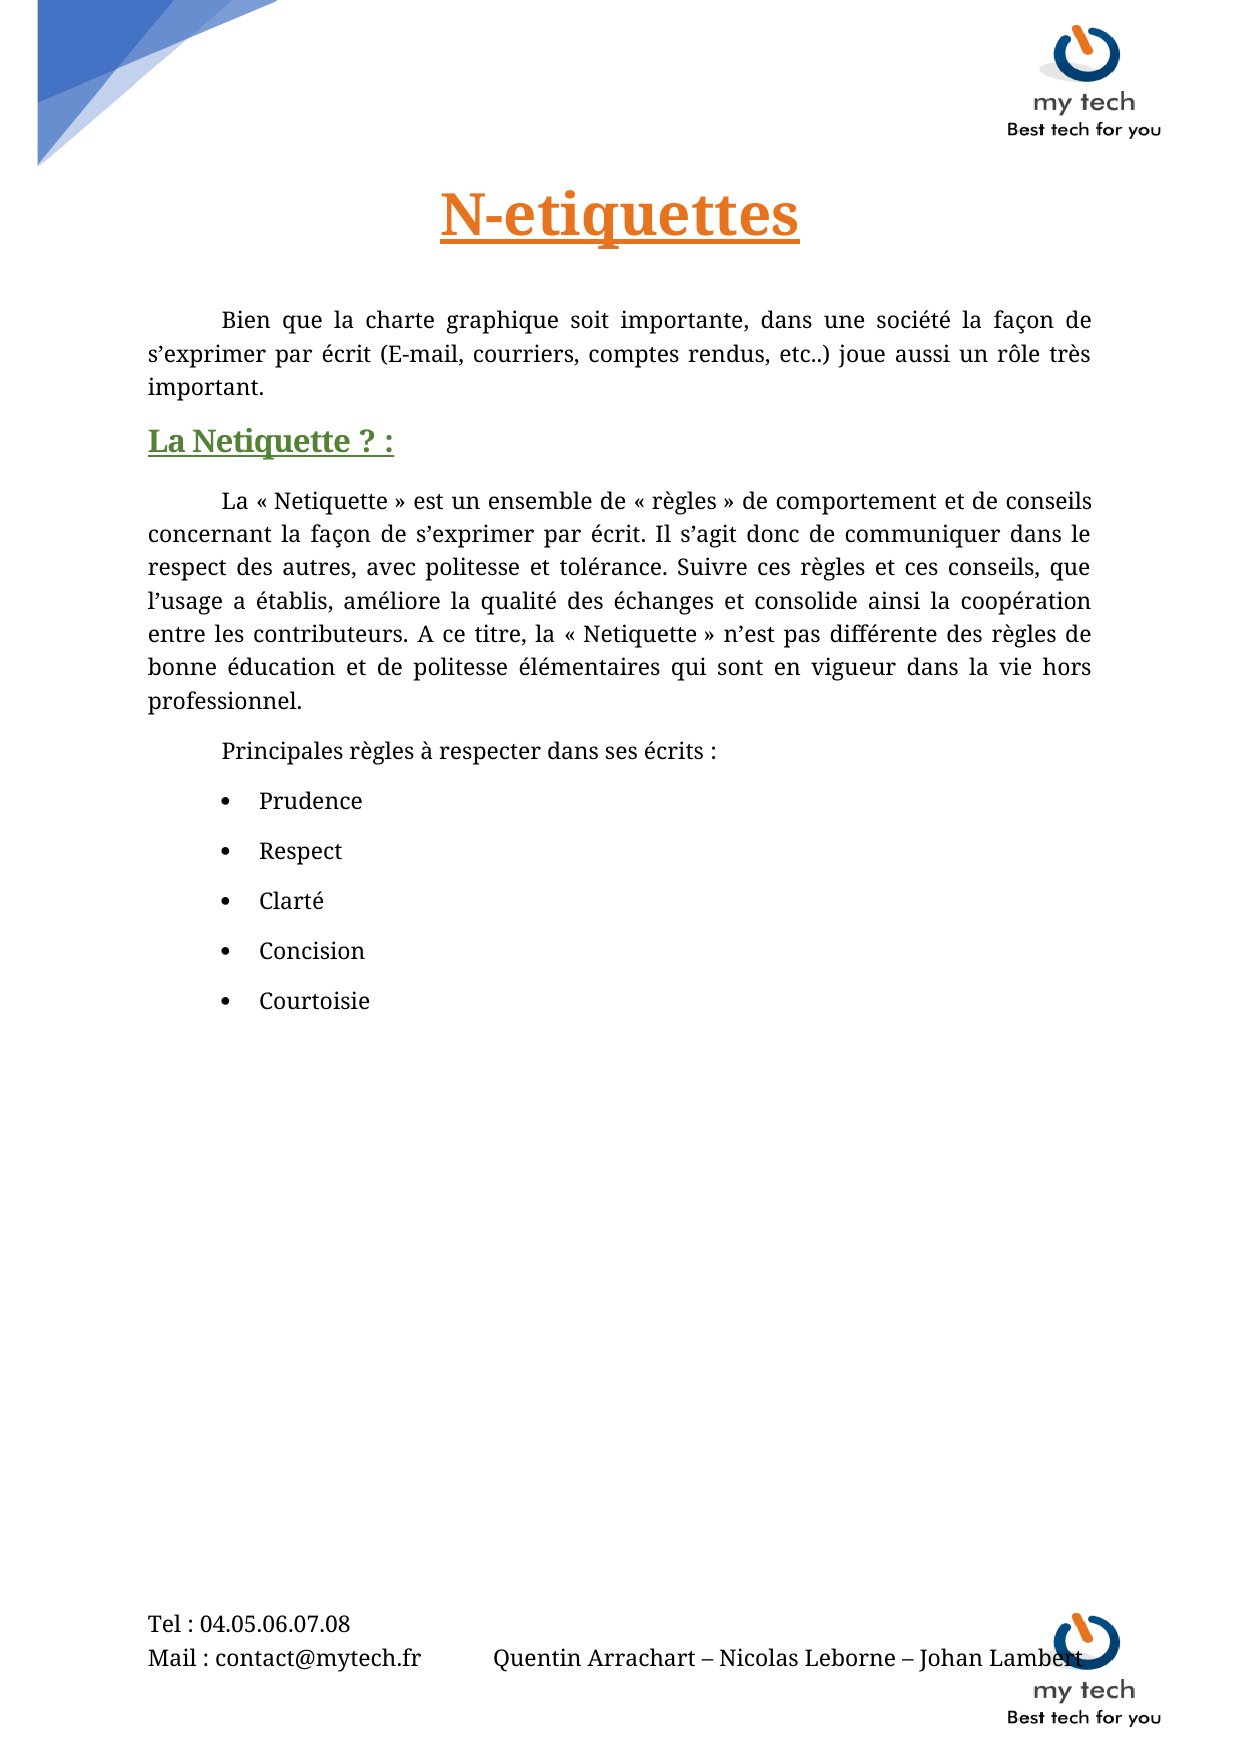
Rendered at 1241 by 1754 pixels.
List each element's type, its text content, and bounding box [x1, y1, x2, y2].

text Principales règles à respecter dans ses écrits : [148, 733, 1093, 766]
list Prudence [221, 783, 1093, 816]
list Concision [221, 933, 1093, 966]
text Bien que la charte graphique soit importante, dans une société la façon de s’exprimer par écrit (E-mail, courriers, comptes rendus, etc..) joue aussi un rôle très important. [148, 302, 1093, 402]
text La « Netiquette » est un ensemble de « règles » de comportement et de conseils concernant la façon de s’exprimer par écrit. Il s’agit donc de communiquer dans le respect des autres, avec politesse et tolérance. Suivre ces règles et ces conseils, que l’usage a établis, améliore la qualité des échanges et consolide ainsi la coopération entre les contributeurs. A ce titre, la « Netiquette » n’est pas différente des règles de bonne éducation et de politesse élémentaires qui sont en vigueur dans la vie hors professionnel. [148, 483, 1093, 716]
text La Netiquette ? : [148, 419, 1093, 461]
list Respect [221, 833, 1093, 866]
list Clarté [221, 883, 1093, 916]
subtitle N-etiquettes [148, 173, 1093, 252]
list Courtoisie [221, 983, 1093, 1016]
